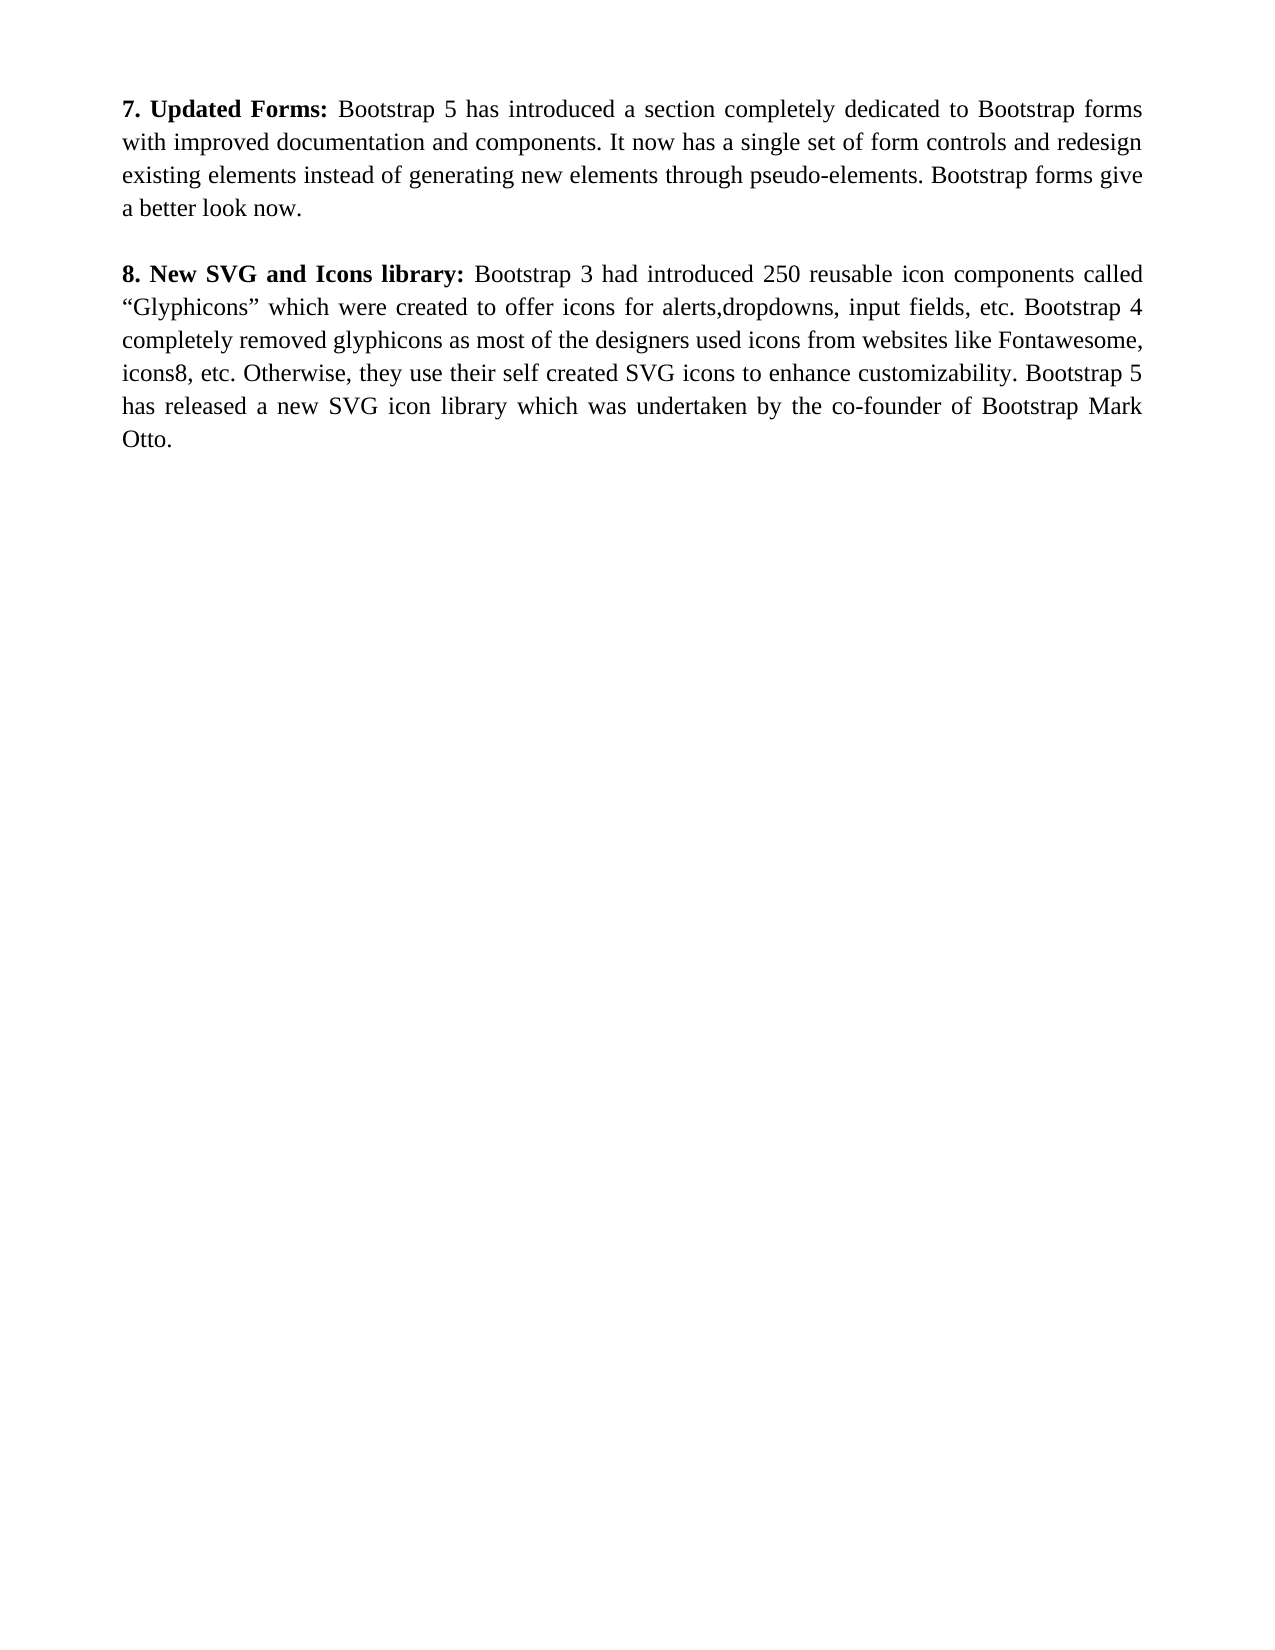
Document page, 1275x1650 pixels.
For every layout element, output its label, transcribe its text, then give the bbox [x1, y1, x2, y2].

text 7. Updated Forms: Bootstrap 5 has introduced a section completely dedicated to Bootstrap forms with improved documentation and components. It now has a single set of form controls and redesign existing elements instead of generating new elements through pseudo-elements. Bootstrap forms give a better look now. [122, 94, 1144, 222]
text 8. New SVG and Icons library: Bootstrap 3 had introduced 250 reusable icon components called “Glyphicons” which were created to offer icons for alerts,dropdowns, input fields, etc. Bootstrap 4 completely removed glyphicons as most of the designers used icons from websites like Fontawesome, icons8, etc. Otherwise, they use their self created SVG icons to enhance customizability. Bootstrap 5 has released a new SVG icon library which was undertaken by the co-founder of Bootstrap Mark Otto. [122, 259, 1144, 453]
